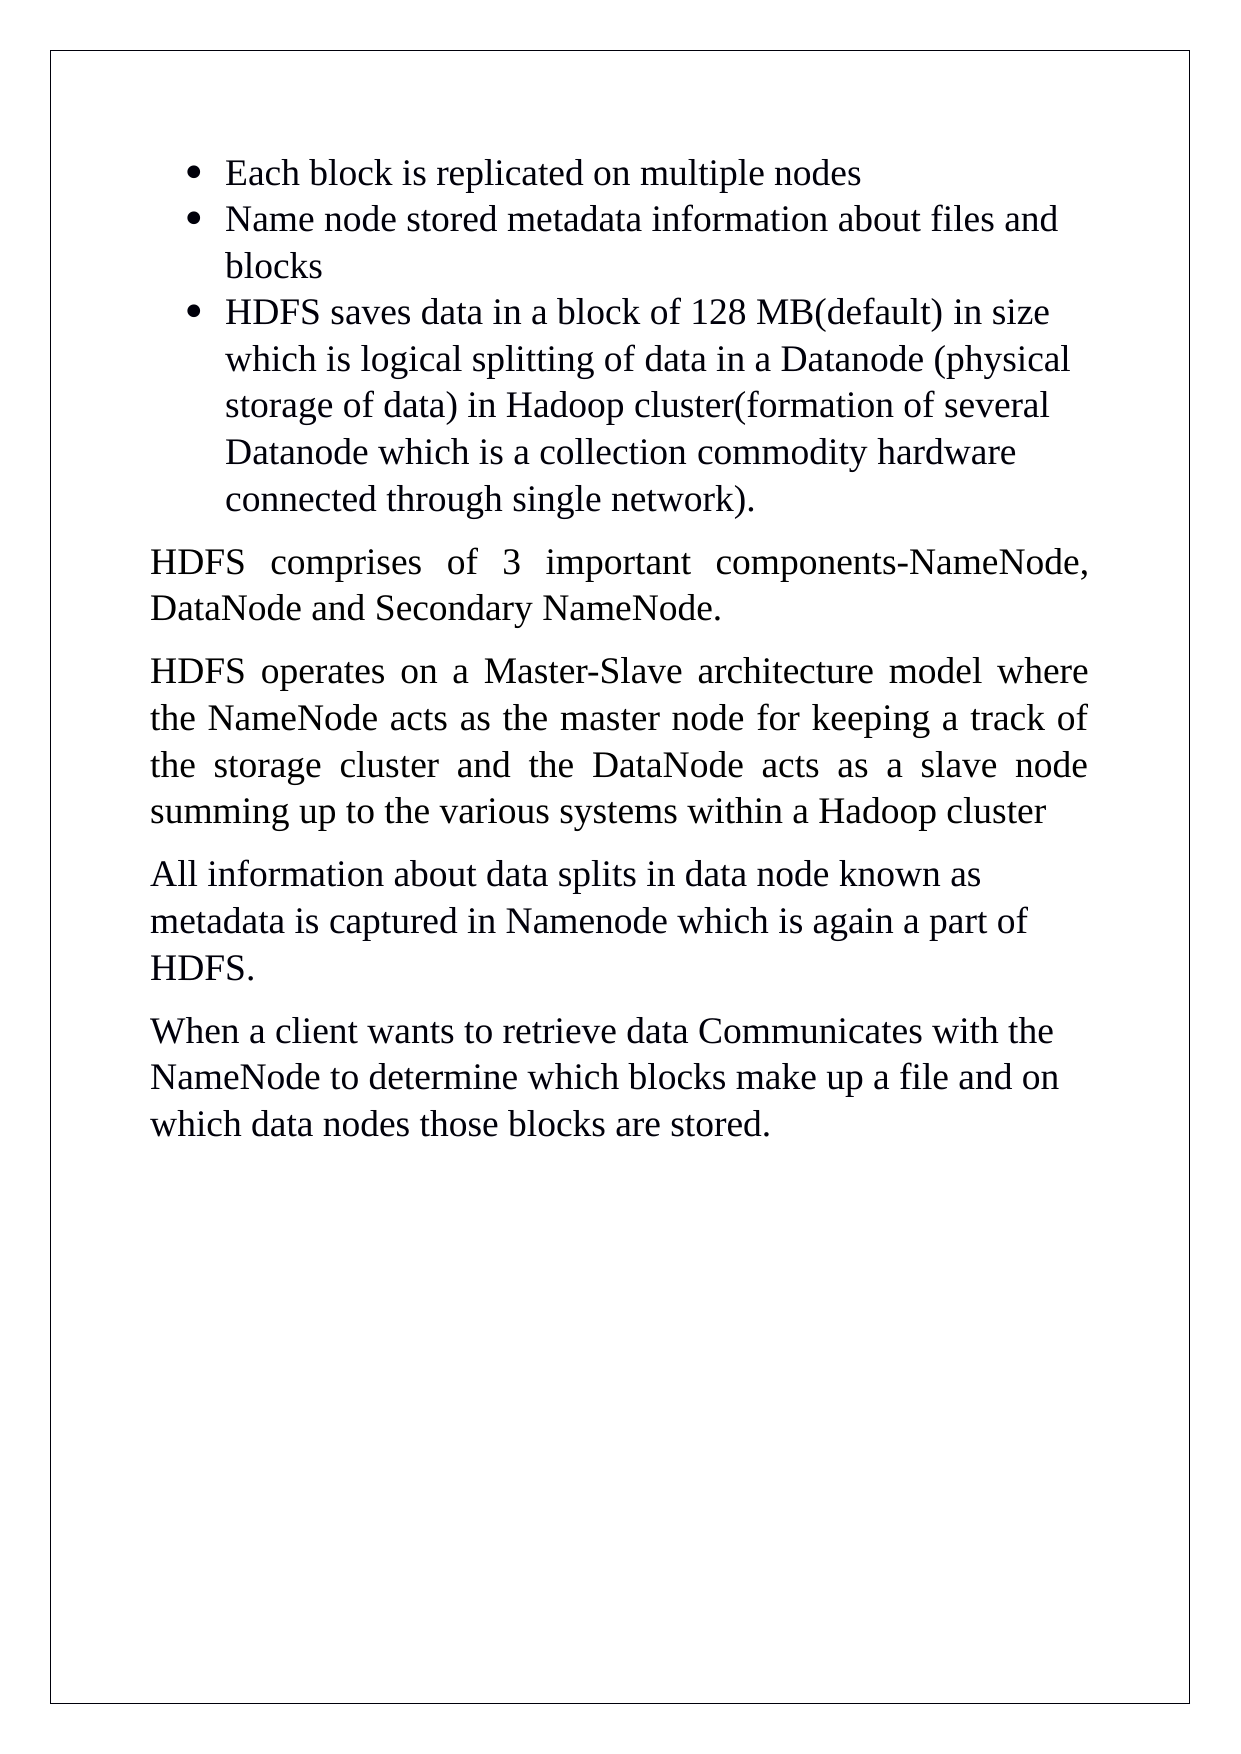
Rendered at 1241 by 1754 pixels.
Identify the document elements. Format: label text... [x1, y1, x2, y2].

text All information about data splits in data node known as metadata is captured in Namenode which is again a part of HDFS. [150, 852, 1090, 988]
list HDFS saves data in a block of 128 MB(default) in size which is logical splitting of data in a Datanode (physical storage of data) in Hadoop cluster(formation of several Datanode which is a collection commodity hardware connected through single network). [187, 290, 1090, 519]
text When a client wants to retrieve data Communicates with the NameNode to determine which blocks make up a file and on which data nodes those blocks are stored. [150, 1008, 1090, 1144]
list Each block is replicated on multiple nodes [187, 150, 1090, 193]
text HDFS comprises of 3 important components-NameNode, DataNode and Secondary NameNode. [150, 539, 1090, 629]
text HDFS operates on a Master-Slave architecture model where the NameNode acts as the master node for keeping a track of the storage cluster and the DataNode acts as a slave node summing up to the various systems within a Hadoop cluster [150, 649, 1090, 832]
list Name node stored metadata information about files and blocks [187, 197, 1090, 286]
